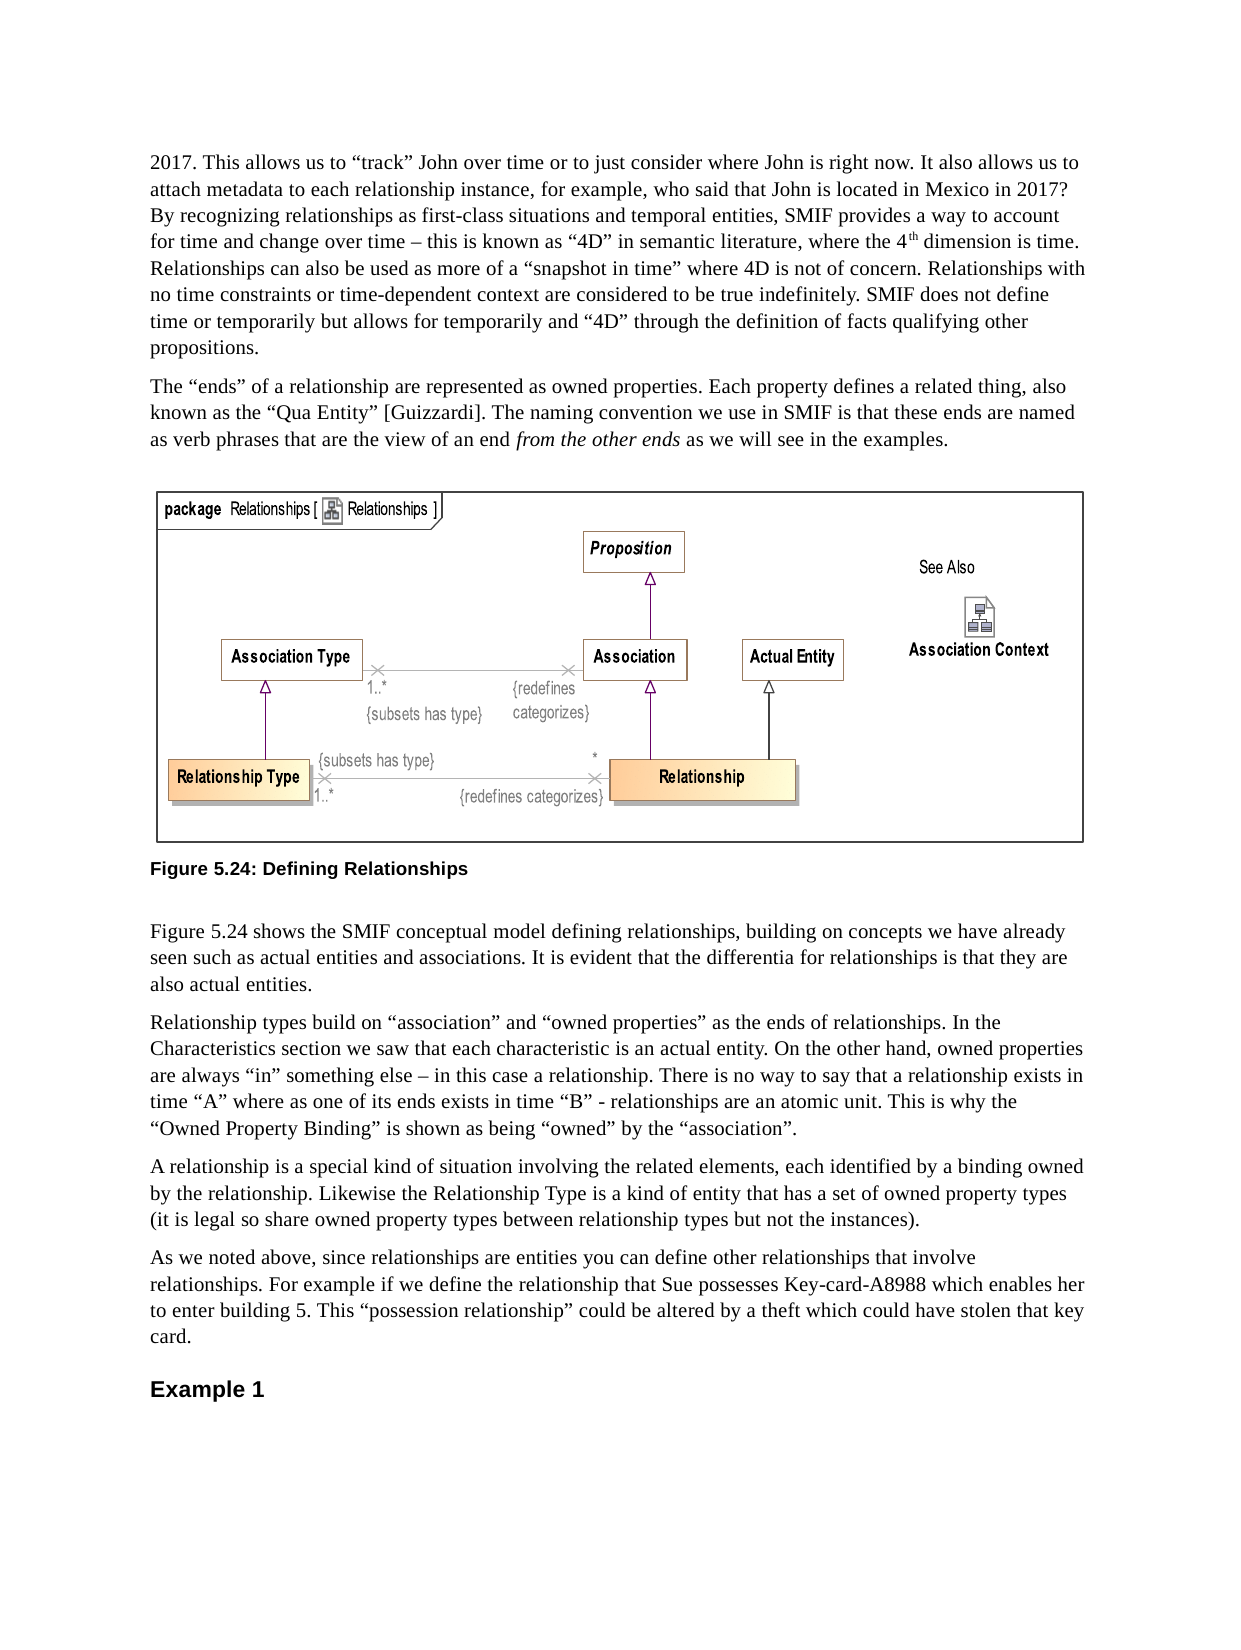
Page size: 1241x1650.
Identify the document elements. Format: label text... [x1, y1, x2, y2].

text [150, 464, 1090, 482]
text Figure 5.24: Defining Relationships [150, 851, 1090, 879]
text As we noted above, since relationships are entities you can define other relationships that involve relationships. For example if we define the relationship that Sue possesses Key-card-A8988 which enables her to enter building 5. This “possession relationship” could be altered by a theft which could have stolen that key card. [150, 1245, 1090, 1348]
text Relationship types build on “association” and “owned properties” as the ends of relationships. In the Characteristics section we saw that each characteristic is an actual entity. On the other hand, owned properties are always “in” something else – in this case a relationship. There is no way to say that a relationship exists in time “A” where as one of its ends exists in time “B” - relationships are an atomic unit. This is why the “Owned Property Binding” is shown as being “owned” by the “association”. [150, 1010, 1090, 1140]
text Example 1 [150, 1376, 1090, 1403]
text A relationship is a special kind of situation involving the related elements, each identified by a binding owned by the relationship. Likewise the Relationship Type is a kind of entity that has a set of owned property types (it is legal so share owned property types between relationship types but not the instances). [150, 1154, 1090, 1231]
text 2017. This allows us to “track” John over time or to just consider where John is right now. It also allows us to attach metadata to each relationship instance, for example, who said that John is located in Mexico in 2017? By recognizing relationships as first-class situations and temporal entities, SMIF provides a way to account for time and change over time – this is known as “4D” in semantic literature, where the 4th dimension is time. Relationships can also be used as more of a “snapshot in time” where 4D is not of concern. Relationships with no time constraints or time-dependent context are considered to be true indefinitely. SMIF does not define time or temporarily but allows for temporarily and “4D” through the definition of facts qualifying other propositions. [150, 150, 1090, 359]
text Figure 5.24 shows the SMIF conceptual model defining relationships, building on concepts we have already seen such as actual entities and associations. It is evident that the differentia for relationships is that they are also actual entities. [150, 879, 1090, 996]
text The “ends” of a relationship are represented as owned properties. Each property defines a related thing, also known as the “Qua Entity” [Guizzardi]. The naming convention we use in SMIF is that these ends are named as verb phrases that are the view of an end from the other ends as we will see in the examples. [150, 373, 1090, 450]
